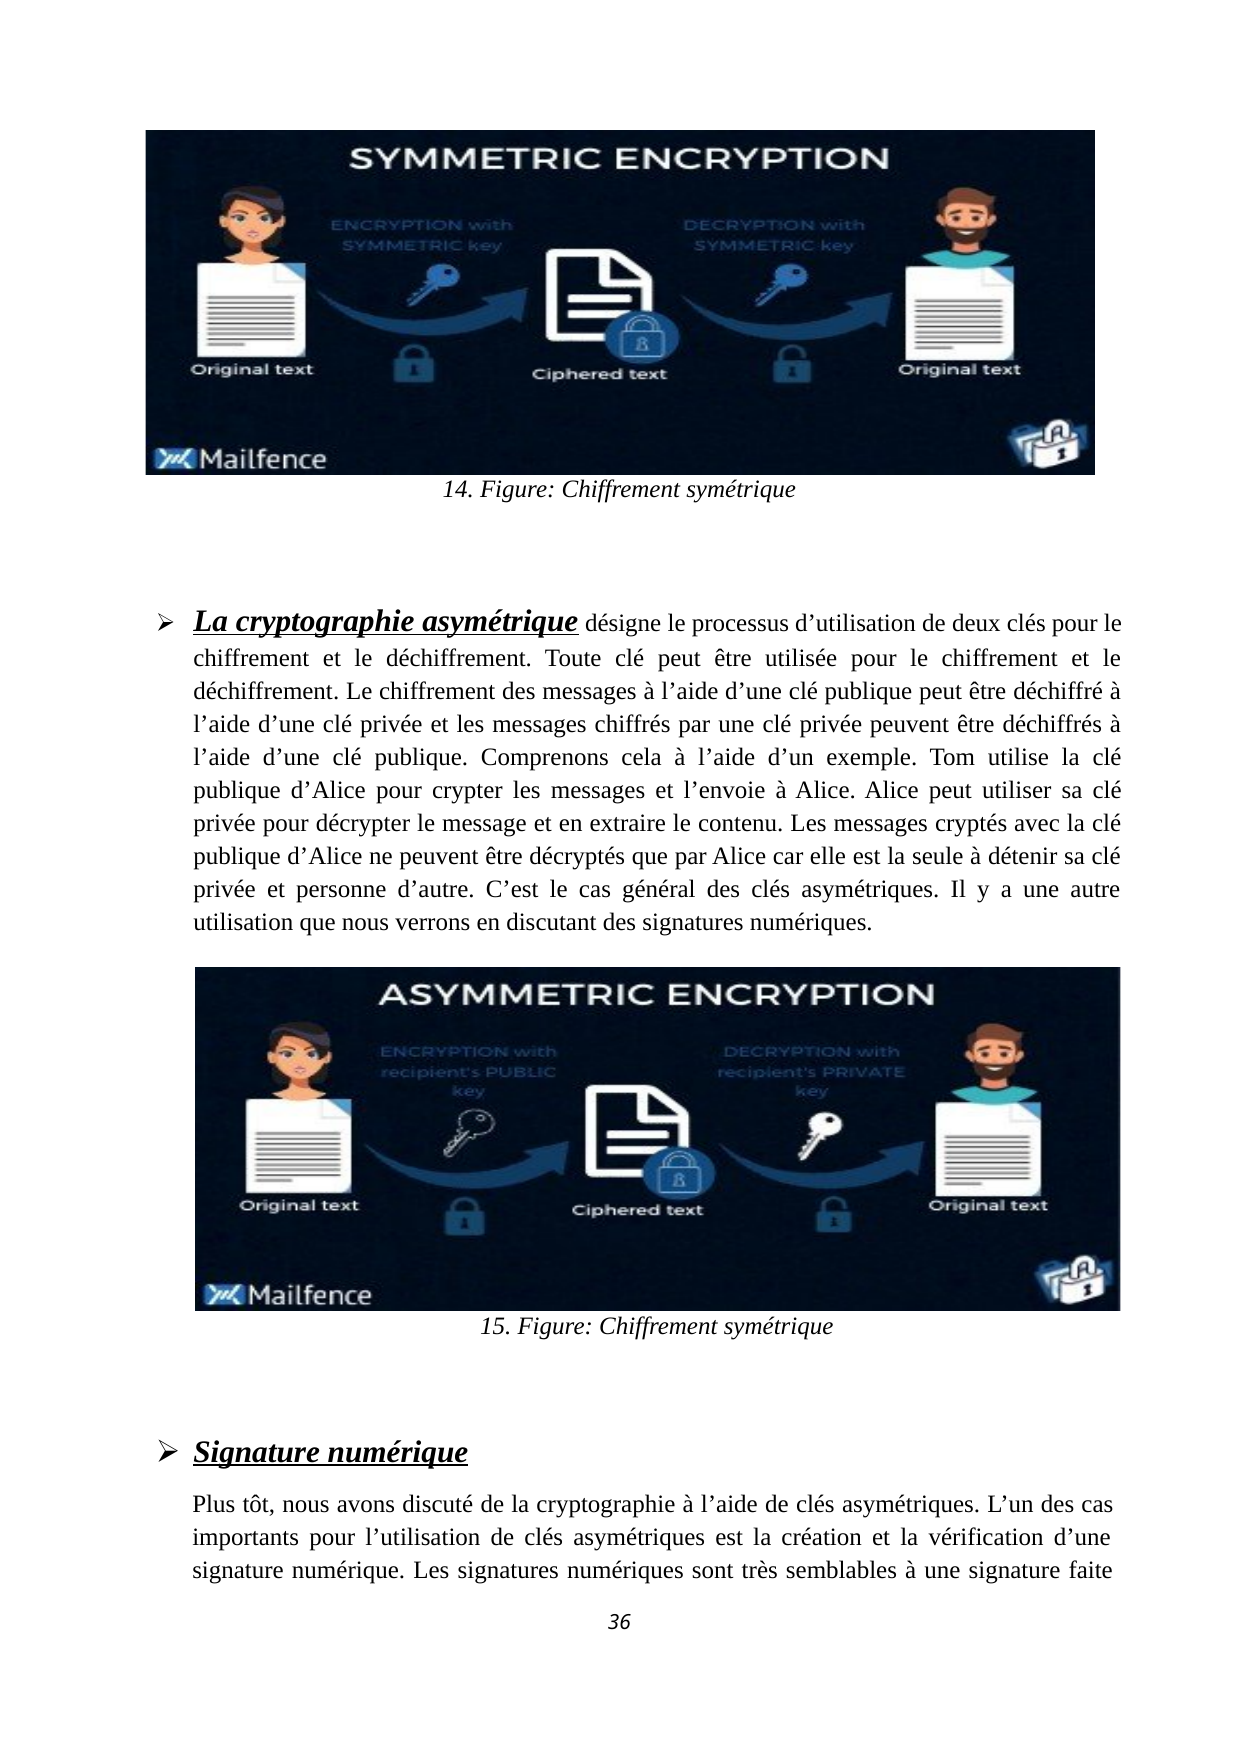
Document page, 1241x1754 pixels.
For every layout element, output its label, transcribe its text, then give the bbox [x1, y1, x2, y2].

picture [145, 130, 1095, 475]
picture [195, 967, 1121, 1311]
text 14. Figure: Chiffrement symétrique [146, 475, 1095, 503]
list La cryptographie asymétrique désigne le processus d’utilisation de deux clés pour le chiffrement et le déchiffrement. Toute clé peut être utilisée pour le chiffrement et le déchiffrement. Le chiffrement des messages à l’aide d’une clé publique peut être déchiffré à l’aide d’une clé privée et les messages chiffrés par une clé privée peuvent être déchiffrés à l’aide d’une clé publique. Comprenons cela à l’aide d’un exemple. Tom utilise la clé publique d’Alice pour crypter les messages et l’envoie à Alice. Alice peut utiliser sa clé privée pour décrypter le message et en extraire le contenu. Les messages cryptés avec la clé publique d’Alice ne peuvent être décryptés que par Alice car elle est la seule à détenir sa clé privée et personne d’autre. C’est le cas général des clés asymétriques. Il y a une autre utilisation que nous verrons en discutant des signatures numériques. [156, 603, 1122, 936]
list Signature numérique [156, 1433, 1122, 1469]
text 15. Figure: Chiffrement symétrique [195, 1311, 1121, 1339]
text Plus tôt, nous avons discuté de la cryptographie à l’aide de clés asymétriques. L’un des cas importants pour l’utilisation de clés asymétriques est la création et la vérification d’une signature numérique. Les signatures numériques sont très semblables à une signature faite [118, 1489, 1122, 1583]
